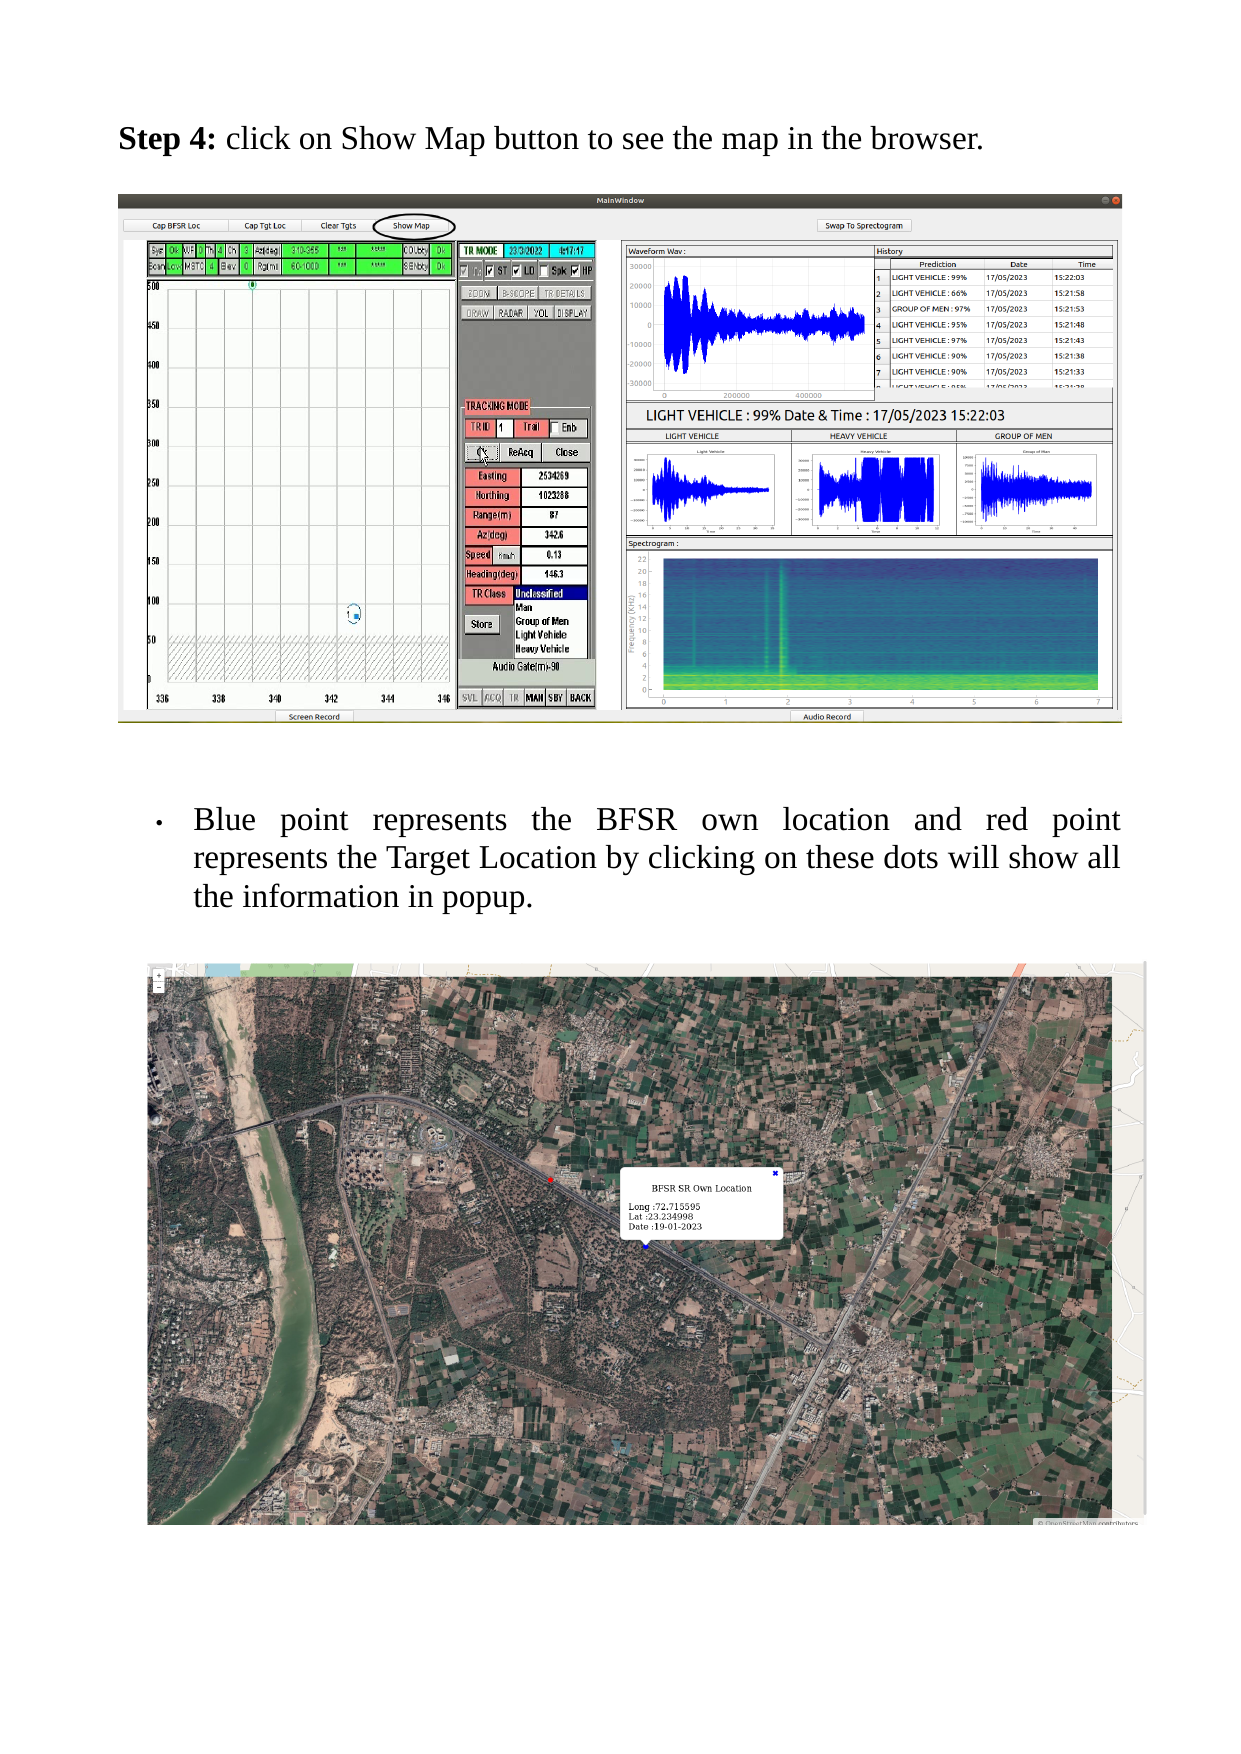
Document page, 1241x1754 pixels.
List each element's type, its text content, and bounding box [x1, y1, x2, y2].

picture [143, 959, 1148, 1525]
text Step 4: click on Show Map button to see the map in the browser. [118, 118, 1122, 156]
list Blue point represents the BFSR own location and red point represents the Target Location by clicking on these dots will show all the information in popup. [156, 799, 1122, 914]
picture [118, 194, 1123, 723]
